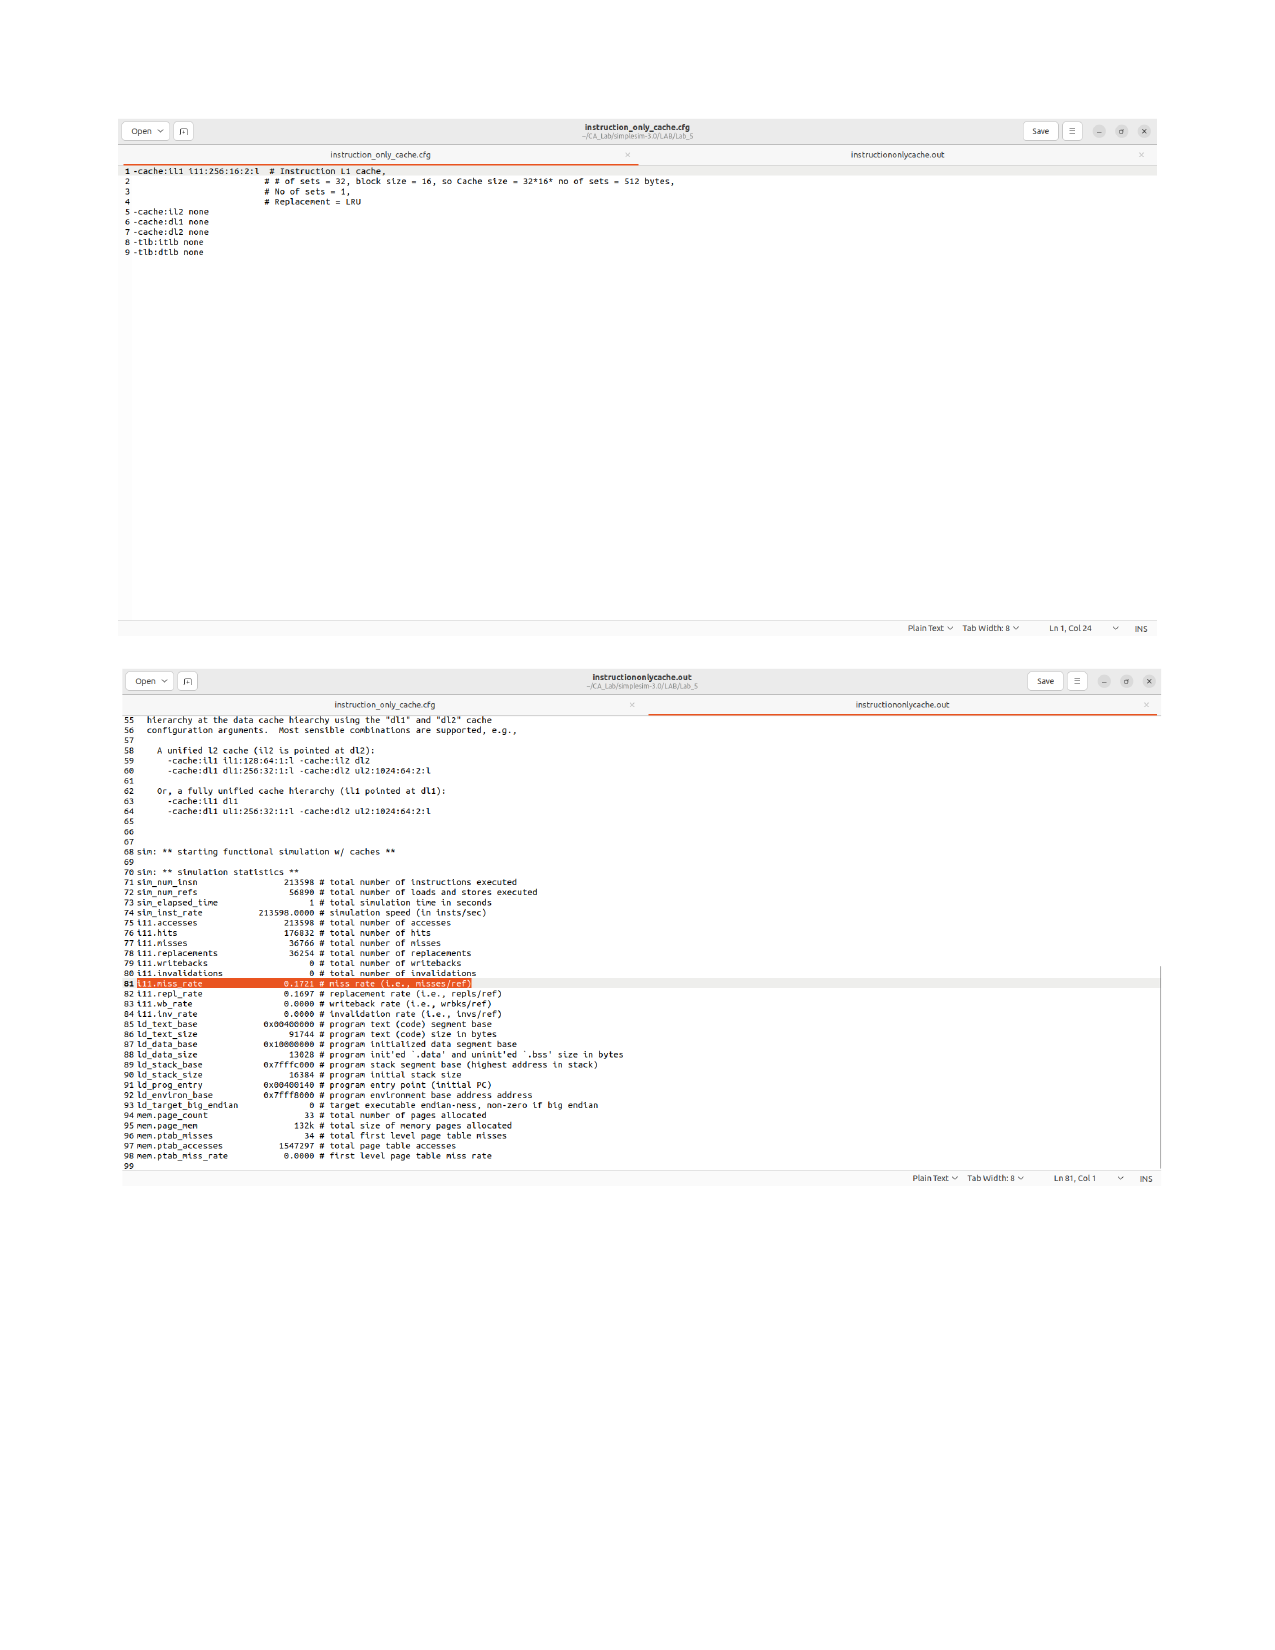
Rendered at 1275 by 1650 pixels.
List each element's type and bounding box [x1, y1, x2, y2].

picture [118, 118, 1157, 636]
picture [122, 668, 1162, 1186]
